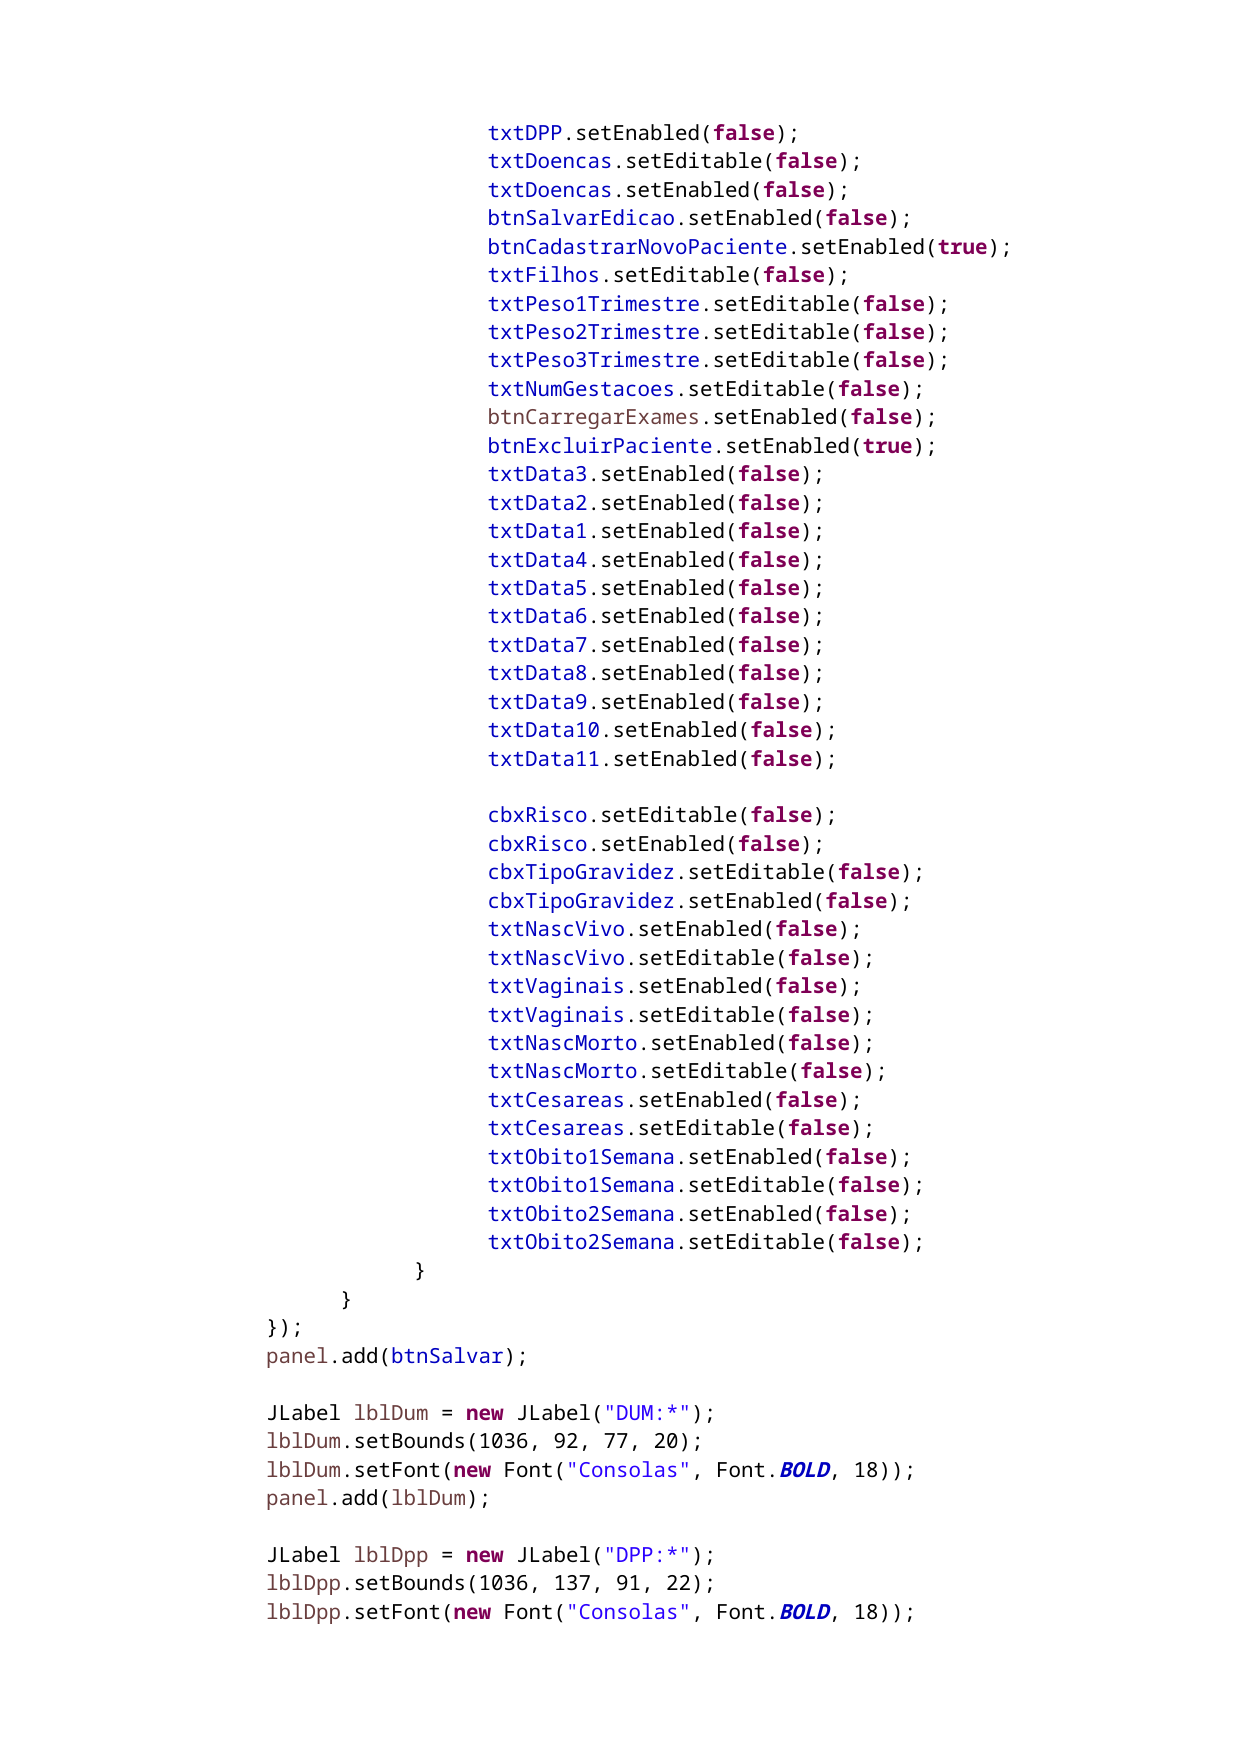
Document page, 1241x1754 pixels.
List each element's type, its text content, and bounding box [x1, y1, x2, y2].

text txtData4.setEnabled(false); [118, 545, 1122, 573]
text txtPeso3Trimestre.setEditable(false); [118, 346, 1122, 374]
text txtNascVivo.setEnabled(false); [118, 914, 1122, 943]
text txtNascMorto.setEnabled(false); [118, 1028, 1122, 1057]
text btnCarregarExames.setEnabled(false); [118, 402, 1122, 431]
text txtData1.setEnabled(false); [118, 516, 1122, 545]
text cbxTipoGravidez.setEnabled(false); [118, 886, 1122, 914]
text txtData2.setEnabled(false); [118, 488, 1122, 516]
text txtVaginais.setEnabled(false); [118, 971, 1122, 1000]
text txtObito1Semana.setEditable(false); [118, 1170, 1122, 1199]
text } [118, 1284, 1122, 1312]
text txtCesareas.setEnabled(false); [118, 1085, 1122, 1113]
text lblDpp.setBounds(1036, 137, 91, 22); [118, 1568, 1122, 1597]
text btnExcluirPaciente.setEnabled(true); [118, 431, 1122, 459]
text txtCesareas.setEditable(false); [118, 1113, 1122, 1142]
text txtDPP.setEnabled(false); [118, 118, 1122, 147]
text panel.add(btnSalvar); [118, 1341, 1122, 1369]
text JLabel lblDum = new JLabel("DUM:*"); [118, 1398, 1122, 1426]
text lblDum.setFont(new Font("Consolas", Font.BOLD, 18)); [118, 1455, 1122, 1483]
text txtNascMorto.setEditable(false); [118, 1057, 1122, 1085]
text txtData10.setEnabled(false); [118, 715, 1122, 744]
text cbxRisco.setEnabled(false); [118, 829, 1122, 857]
text } [118, 1256, 1122, 1284]
text cbxRisco.setEditable(false); [118, 801, 1122, 829]
text txtDoencas.setEditable(false); [118, 147, 1122, 175]
text txtData8.setEnabled(false); [118, 658, 1122, 687]
text txtData5.setEnabled(false); [118, 573, 1122, 602]
text txtData6.setEnabled(false); [118, 602, 1122, 630]
text JLabel lblDpp = new JLabel("DPP:*"); [118, 1540, 1122, 1568]
text }); [118, 1312, 1122, 1341]
text txtFilhos.setEditable(false); [118, 260, 1122, 289]
text txtData9.setEnabled(false); [118, 687, 1122, 715]
text txtData3.setEnabled(false); [118, 459, 1122, 488]
text txtData11.setEnabled(false); [118, 744, 1122, 772]
text txtPeso1Trimestre.setEditable(false); [118, 289, 1122, 317]
text btnCadastrarNovoPaciente.setEnabled(true); [118, 232, 1122, 260]
text btnSalvarEdicao.setEnabled(false); [118, 203, 1122, 232]
text txtObito2Semana.setEnabled(false); [118, 1199, 1122, 1227]
text txtObito2Semana.setEditable(false); [118, 1227, 1122, 1256]
text cbxTipoGravidez.setEditable(false); [118, 857, 1122, 886]
text txtPeso2Trimestre.setEditable(false); [118, 317, 1122, 346]
text txtObito1Semana.setEnabled(false); [118, 1142, 1122, 1170]
text panel.add(lblDum); [118, 1483, 1122, 1512]
text txtData7.setEnabled(false); [118, 630, 1122, 658]
text lblDum.setBounds(1036, 92, 77, 20); [118, 1426, 1122, 1455]
text txtDoencas.setEnabled(false); [118, 175, 1122, 203]
text txtVaginais.setEditable(false); [118, 1000, 1122, 1028]
text txtNumGestacoes.setEditable(false); [118, 374, 1122, 402]
text lblDpp.setFont(new Font("Consolas", Font.BOLD, 18)); [118, 1597, 1122, 1625]
text txtNascVivo.setEditable(false); [118, 943, 1122, 971]
